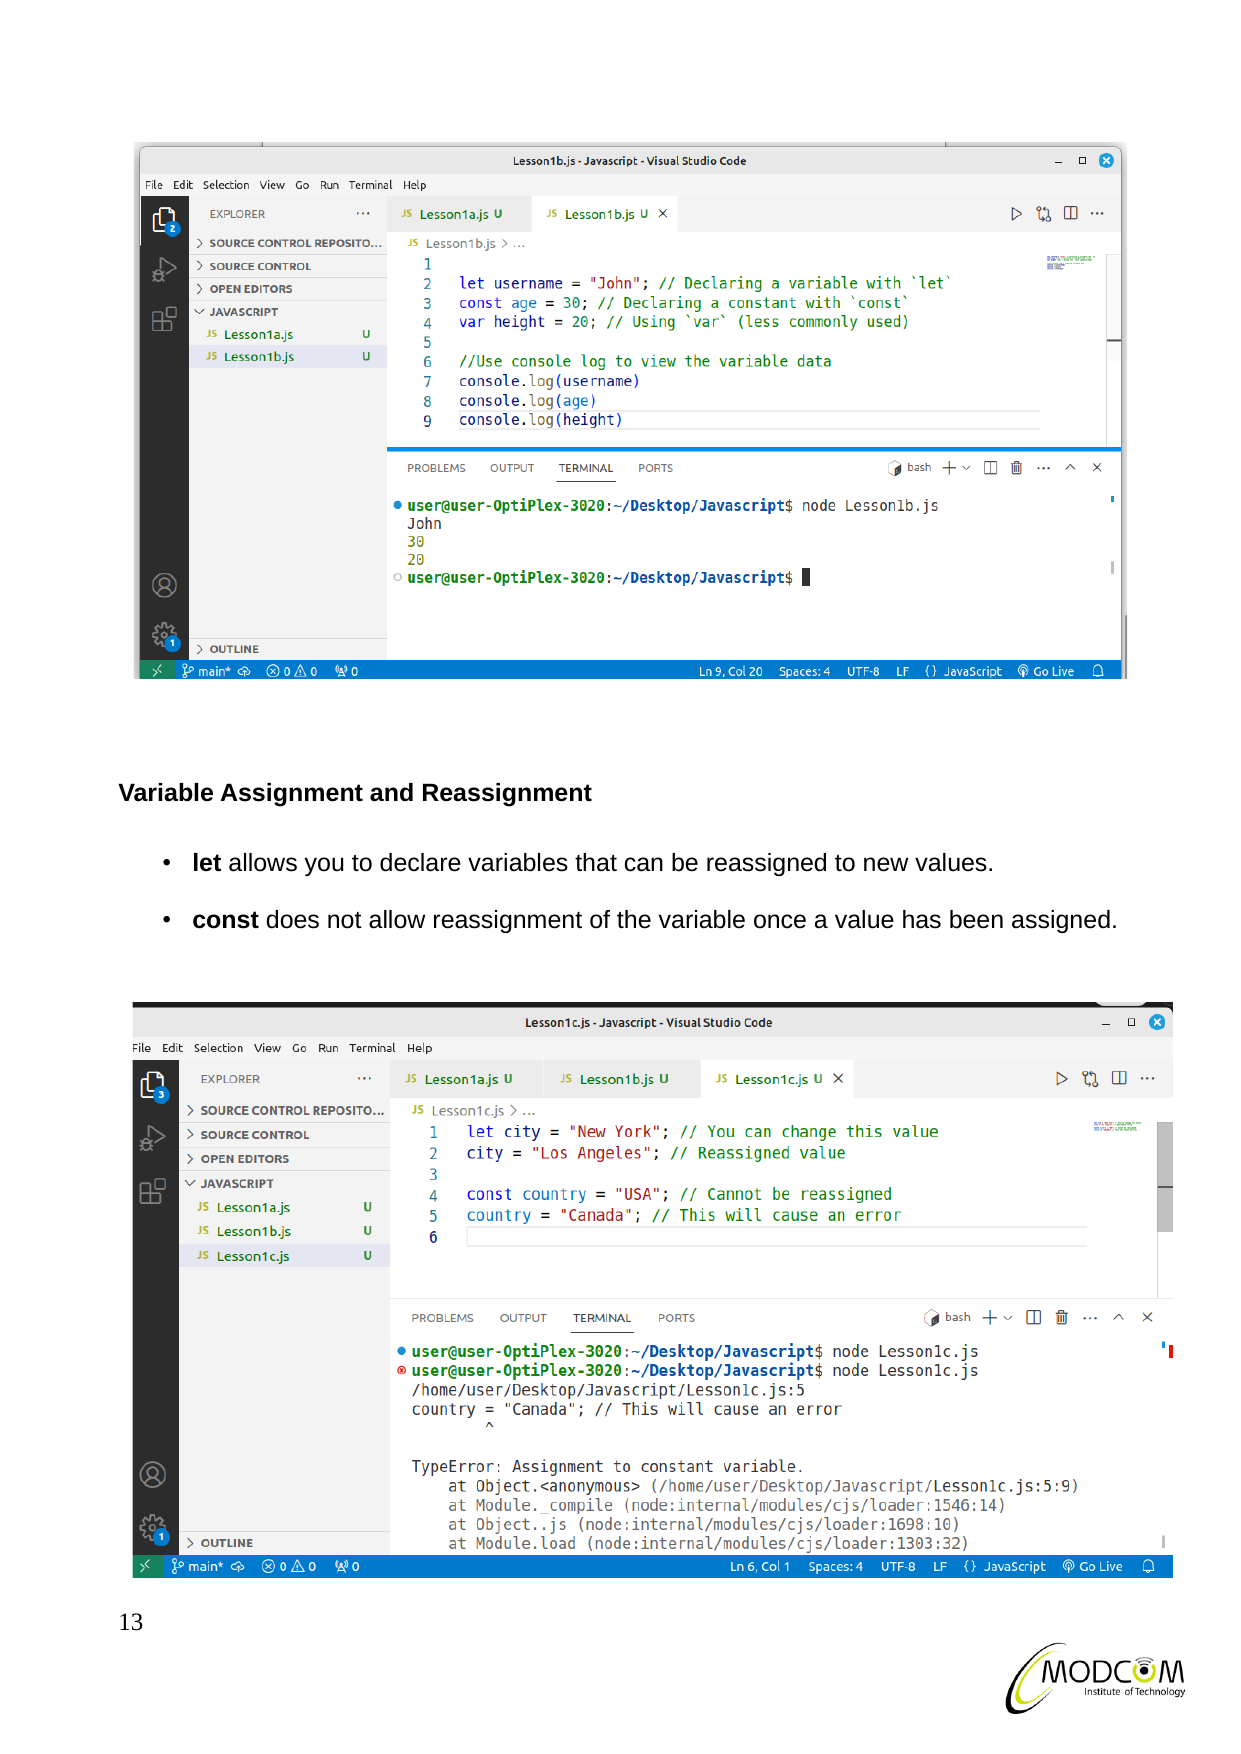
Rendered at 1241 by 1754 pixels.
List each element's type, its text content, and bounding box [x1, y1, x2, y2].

picture [997, 1626, 1191, 1718]
subtitle Variable Assignment and Reassignment [118, 777, 1122, 806]
picture [133, 142, 1128, 679]
list const does not allow reassignment of the variable once a value has been assigned. [162, 905, 1122, 934]
picture [132, 1002, 1173, 1578]
list let allows you to declare variables that can be reassigned to new values. [162, 847, 1122, 876]
